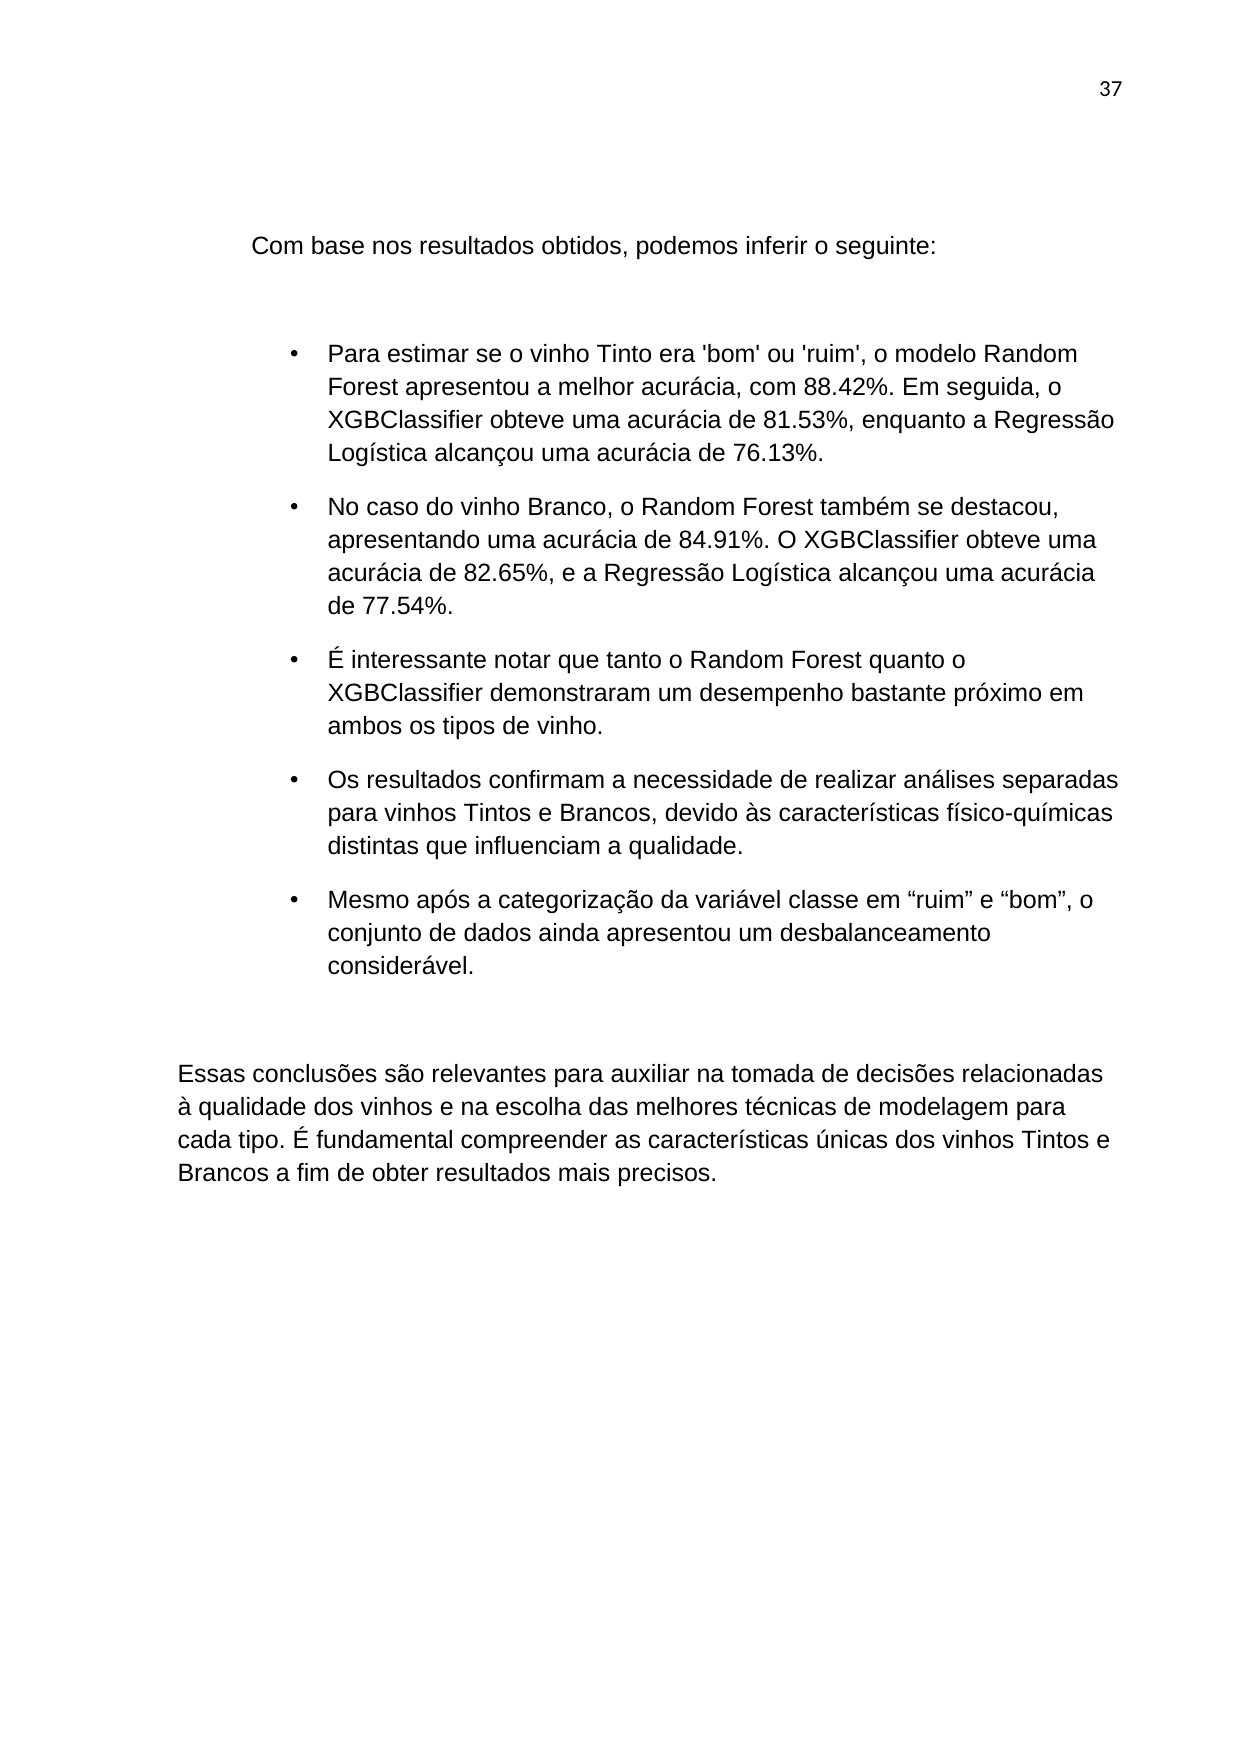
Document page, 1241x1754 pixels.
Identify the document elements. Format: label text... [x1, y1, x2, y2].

list Mesmo após a categorização da variável classe em “ruim” e “bom”, o conjunto de dados ainda apresentou um desbalanceamento considerável. [290, 885, 1122, 980]
list Os resultados confirmam a necessidade de realizar análises separadas para vinhos Tintos e Brancos, devido às características físico-químicas distintas que influenciam a qualidade. [290, 765, 1122, 860]
list É interessante notar que tanto o Random Forest quanto o XGBClassifier demonstraram um desempenho bastante próximo em ambos os tipos de vinho. [290, 645, 1122, 740]
text Essas conclusões são relevantes para auxiliar na tomada de decisões relacionadas à qualidade dos vinhos e na escolha das melhores técnicas de modelagem para cada tipo. É fundamental compreender as características únicas dos vinhos Tintos e Brancos a fim de obter resultados mais precisos. [177, 1059, 1122, 1186]
text Com base nos resultados obtidos, podemos inferir o seguinte: [177, 231, 1122, 260]
list Para estimar se o vinho Tinto era 'bom' ou 'ruim', o modelo Random Forest apresentou a melhor acurácia, com 88.42%. Em seguida, o XGBClassifier obteve uma acurácia de 81.53%, enquanto a Regressão Logística alcançou uma acurácia de 76.13%. [290, 339, 1122, 467]
list No caso do vinho Branco, o Random Forest também se destacou, apresentando uma acurácia de 84.91%. O XGBClassifier obteve uma acurácia de 82.65%, e a Regressão Logística alcançou uma acurácia de 77.54%. [290, 492, 1122, 620]
